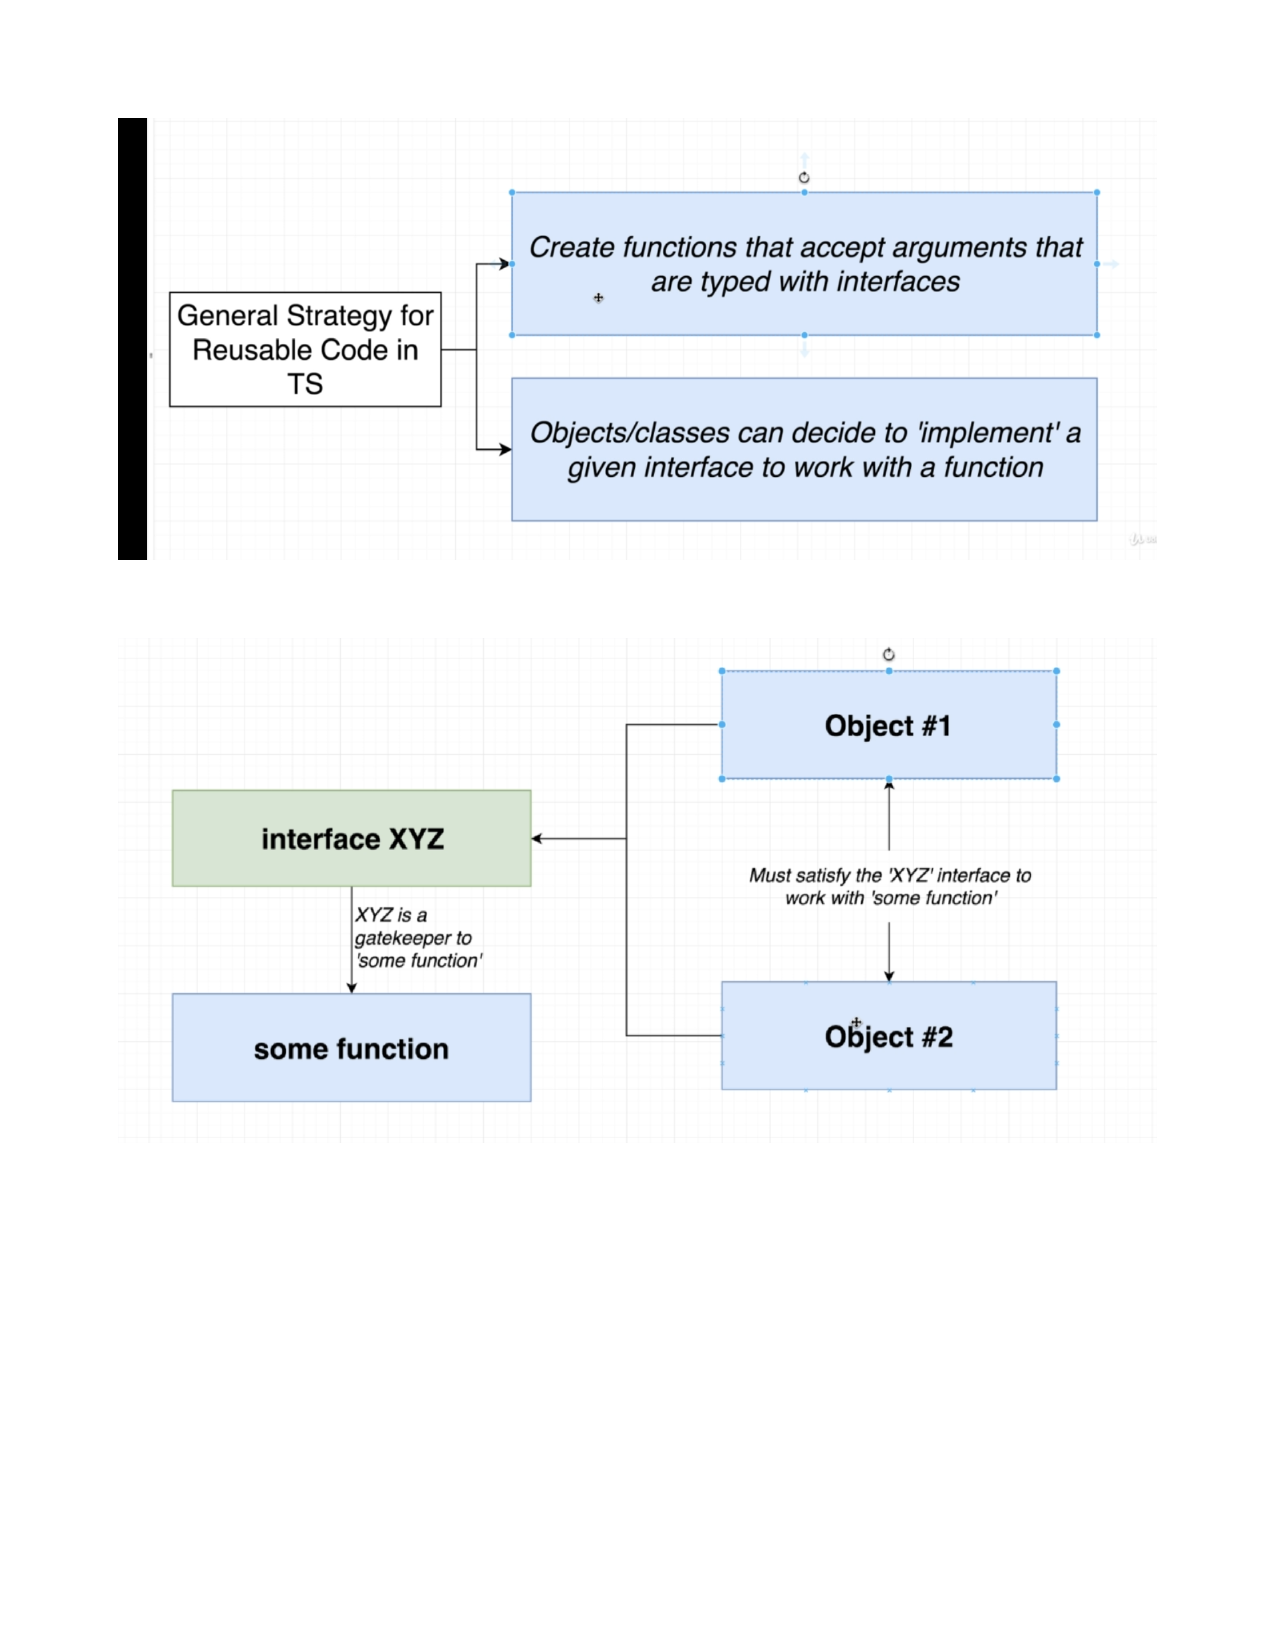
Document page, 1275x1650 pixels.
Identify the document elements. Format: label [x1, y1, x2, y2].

picture [118, 118, 1157, 560]
picture [118, 638, 1157, 1143]
